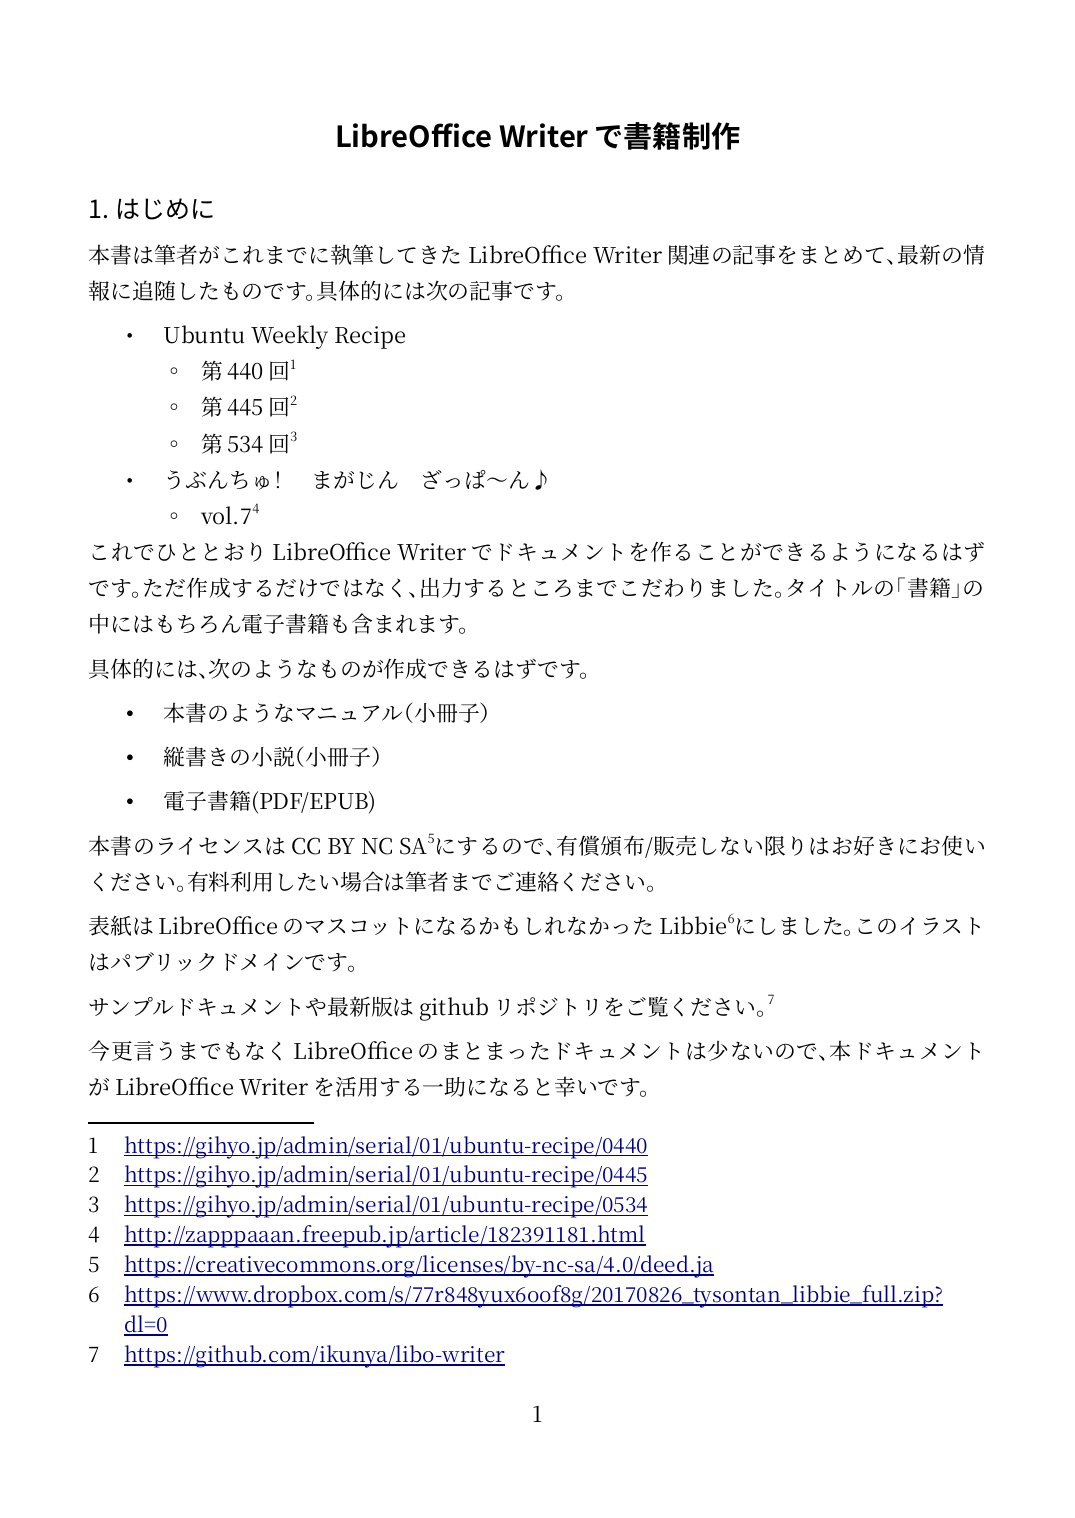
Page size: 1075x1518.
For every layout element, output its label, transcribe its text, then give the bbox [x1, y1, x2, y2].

list vol.7 [163, 499, 986, 531]
list 第440回 [163, 354, 986, 386]
list 電子書籍(PDF/EPUB) [126, 784, 986, 816]
text 本書のライセンスはCC BY NC SAにするので、有償頒布/販売しない限りはお好きにお使いください。有料利用したい場合は筆者までご連絡ください。 [88, 829, 986, 896]
text 本書は筆者がこれまでに執筆してきたLibreOffice Writer関連の記事をまとめて、最新の情報に追随したものです。具体的には次の記事です。 [88, 238, 986, 306]
list https://gihyo.jp/admin/serial/01/ubuntu-recipe/0445 [88, 1159, 986, 1189]
subtitle はじめに [88, 189, 986, 225]
list うぶんちゅ！ まがじん ざっぱ〜ん♪ [126, 463, 986, 494]
text 今更言うまでもなくLibreOfficeのまとまったドキュメントは少ないので、本ドキュメントがLibreOffice Writerを活用する一助になると幸いです。 [88, 1034, 986, 1102]
list 第445回 [163, 391, 986, 422]
text これでひととおりLibreOffice Writerでドキュメントを作ることができるようになるはずです。ただ作成するだけではなく、出力するところまでこだわりました。タイトルの「書籍」の中にはもちろん電子書籍も含まれます。 [88, 535, 986, 639]
text サンプルドキュメントや最新版はgithubリポジトリをご覧ください。 [88, 990, 986, 1021]
list https://gihyo.jp/admin/serial/01/ubuntu-recipe/0534 [88, 1189, 986, 1219]
subtitle LibreOffice Writerで書籍制作 [88, 113, 986, 156]
list 縦書きの小説（小冊子） [126, 740, 986, 772]
text 表紙はLibreOfficeのマスコットになるかもしれなかったLibbieにしました。このイラストはパブリックドメインです。 [88, 909, 986, 977]
text https://www.dropbox.com/s/77r848yux6oof8g/20170826_tysontan_libbie_full.zip?dl=0 [88, 1278, 986, 1338]
list Ubuntu Weekly Recipe [126, 318, 986, 350]
text https://creativecommons.org/licenses/by-nc-sa/4.0/deed.ja [88, 1249, 986, 1278]
text 具体的には、次のようなものが作成できるはずです。 [88, 652, 986, 683]
list 本書のようなマニュアル（小冊子） [126, 696, 986, 727]
list https://gihyo.jp/admin/serial/01/ubuntu-recipe/0440 [88, 1129, 986, 1159]
list http://zapppaaan.freepub.jp/article/182391181.html [88, 1219, 986, 1249]
list 第534回 [163, 427, 986, 458]
text https://github.com/ikunya/libo-writer [88, 1338, 986, 1368]
